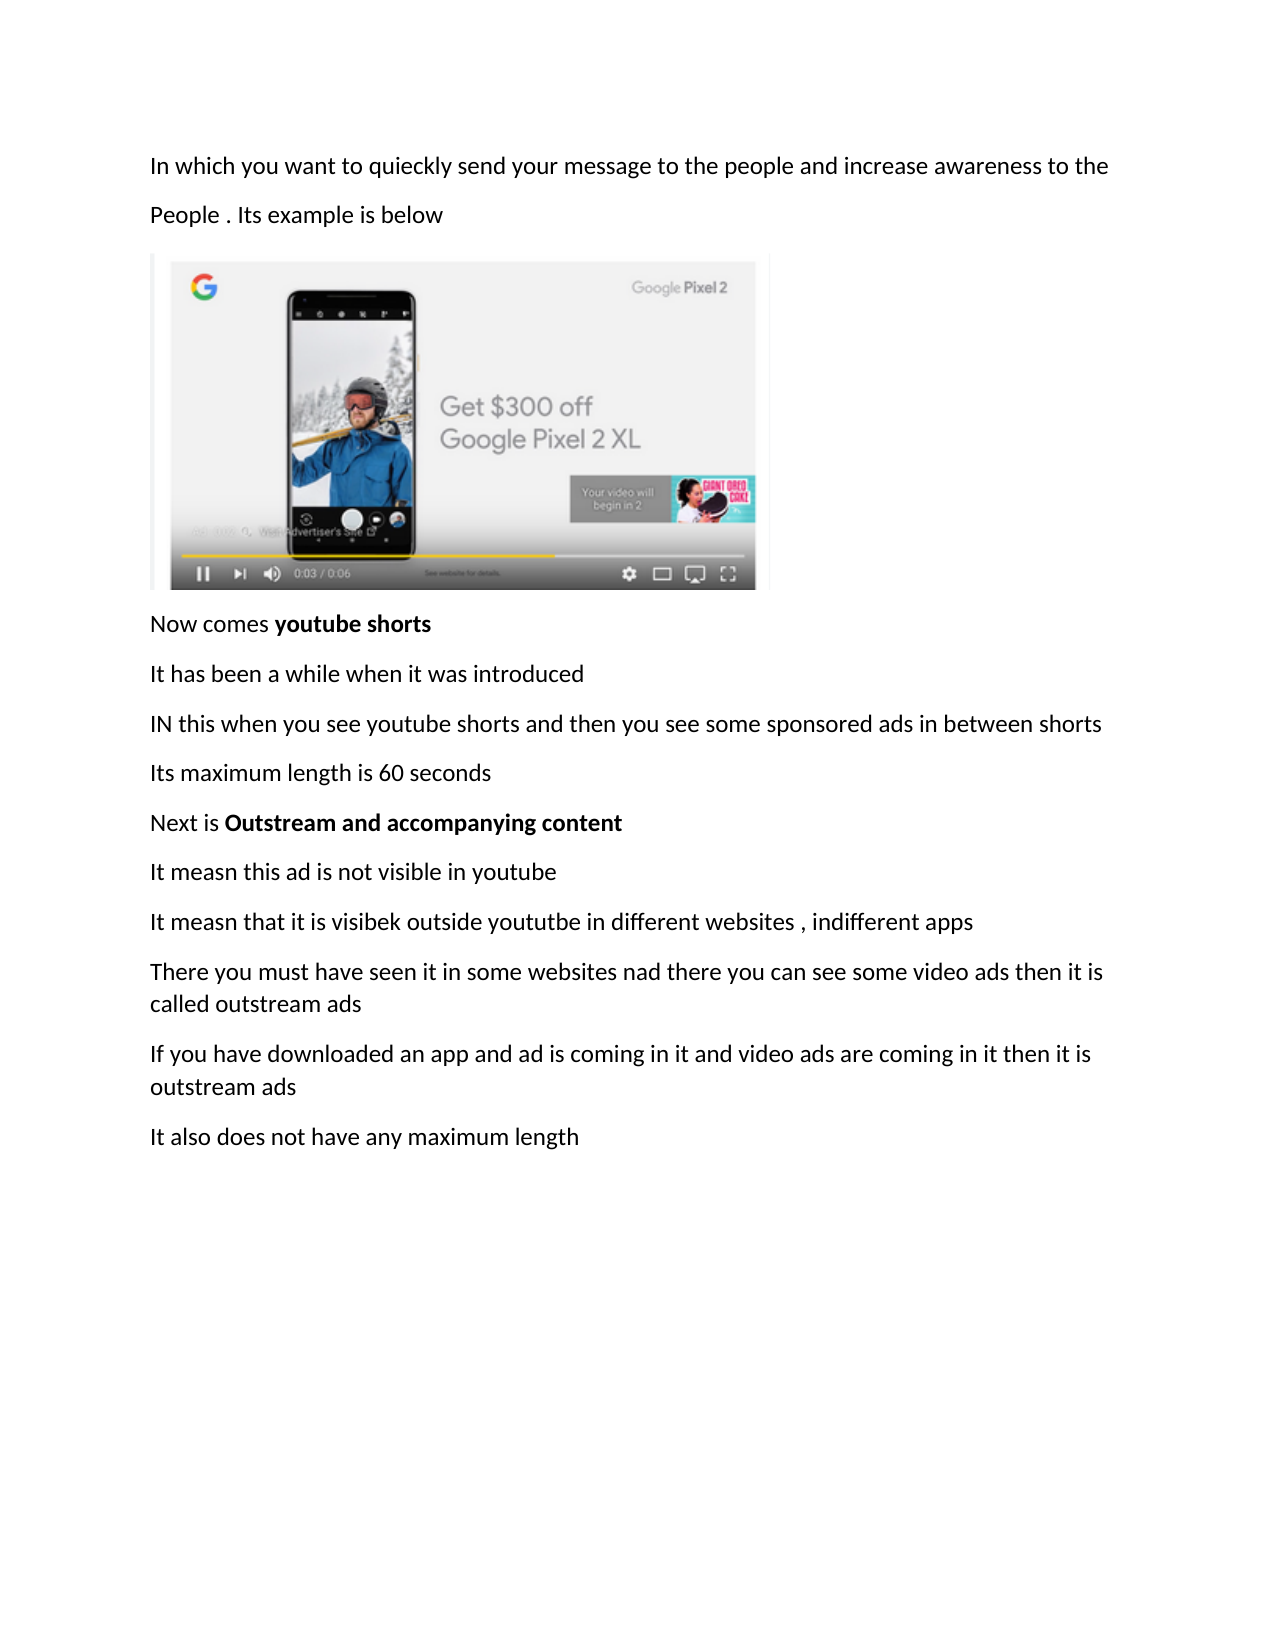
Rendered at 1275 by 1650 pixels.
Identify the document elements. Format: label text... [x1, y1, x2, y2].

text People . Its example is below [150, 199, 1125, 230]
text Next is Outstream and accompanying content [150, 807, 1125, 837]
text It has been a while when it was introduced [150, 658, 1125, 689]
picture [150, 249, 771, 590]
text IN this when you see youtube shorts and then you see some sponsored ads in between shorts [150, 708, 1125, 738]
text Now comes youtube shorts [150, 608, 1125, 639]
text If you have downloaded an app and ad is coming in it and video ads are coming in it then it is outstream ads [150, 1038, 1125, 1102]
text It measn that it is visibek outside yoututbe in different websites , indifferent apps [150, 906, 1125, 937]
text It measn this ad is not visible in youtube [150, 856, 1125, 887]
text In which you want to quieckly send your message to the people and increase awareness to the [150, 150, 1125, 181]
text There you must have seen it in some websites nad there you can see some video ads then it is called outstream ads [150, 956, 1125, 1019]
text Its maximum length is 60 seconds [150, 757, 1125, 788]
text It also does not have any maximum length [150, 1121, 1125, 1151]
